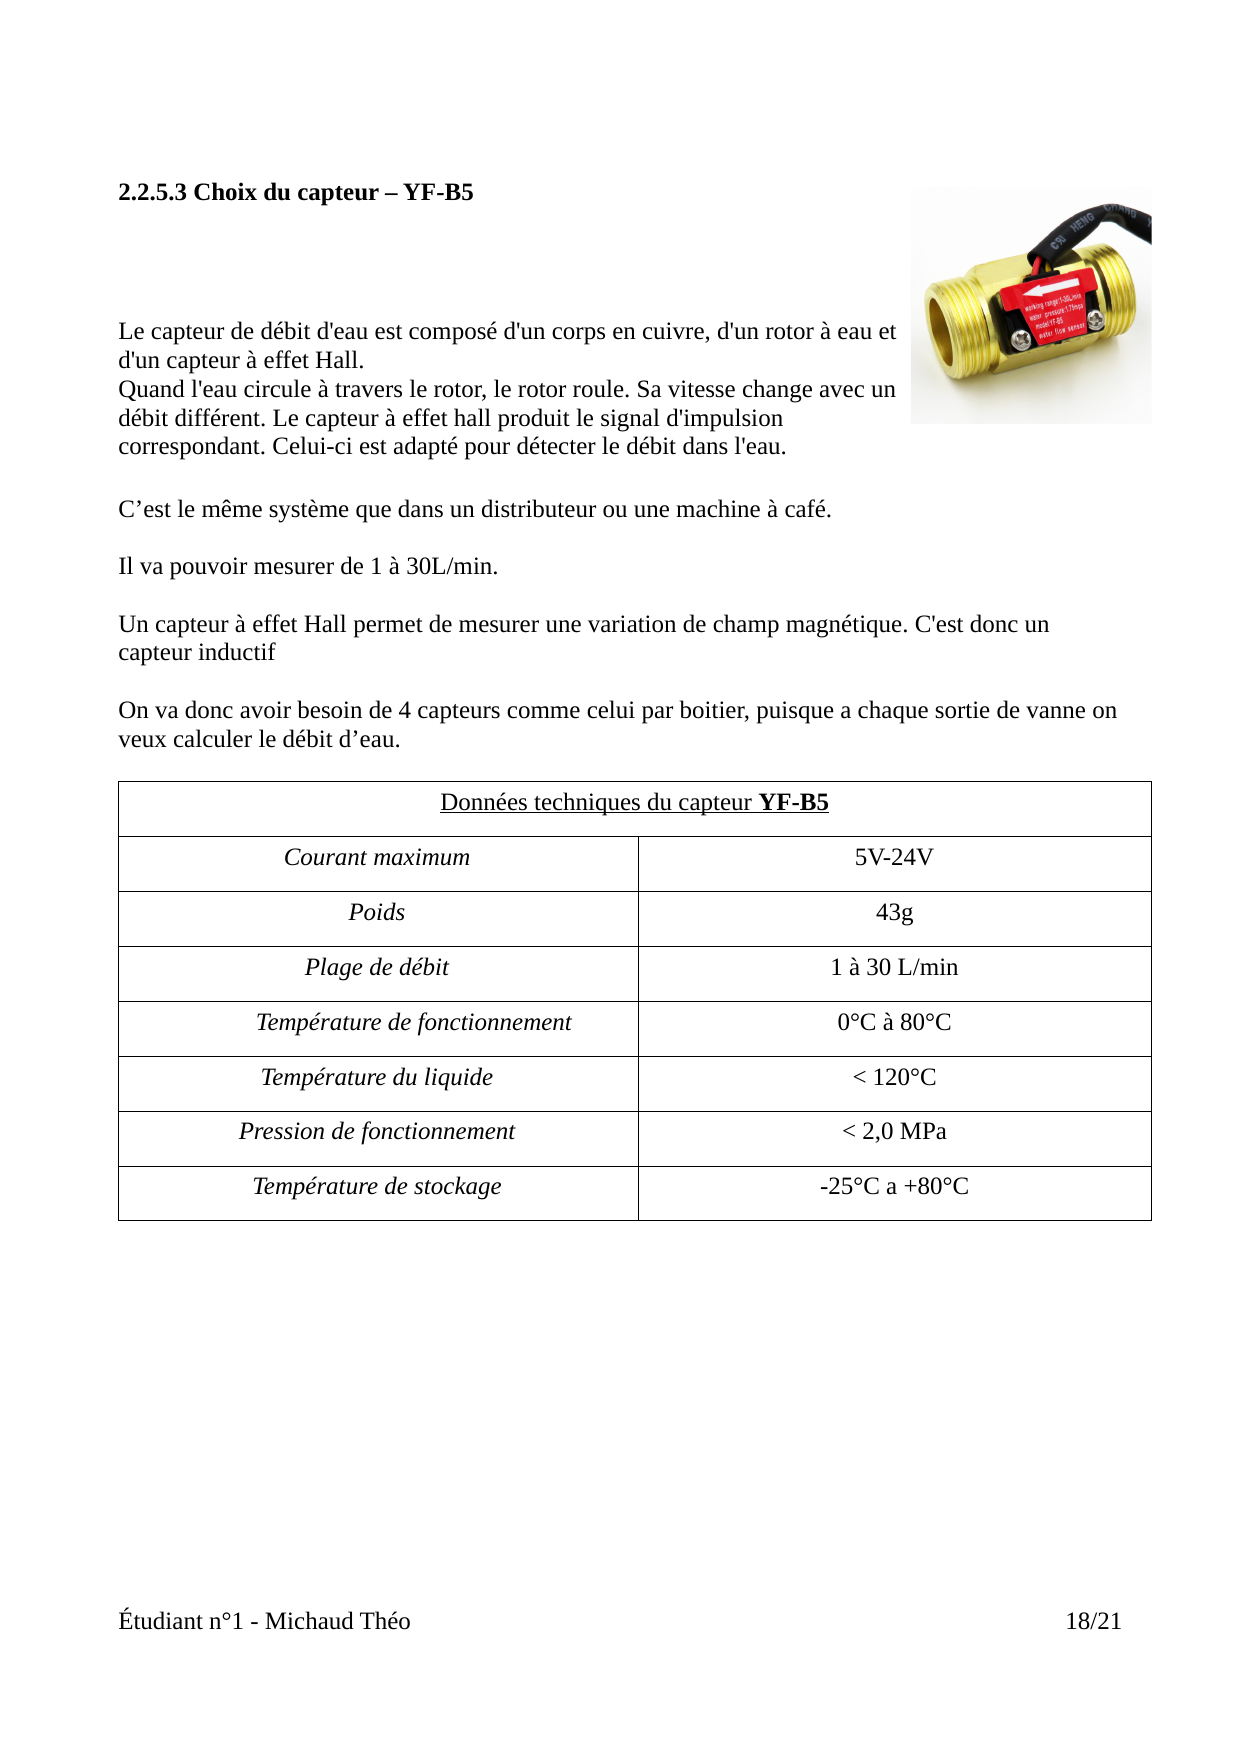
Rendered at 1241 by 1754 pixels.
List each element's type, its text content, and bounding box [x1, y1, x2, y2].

table_cell 43g [639, 892, 1151, 946]
table_cell 0°C à 80°C [639, 1002, 1151, 1056]
subtitle 2.2.5.3 Choix du capteur – YF-B5 [118, 177, 1122, 206]
table_cell < 120°C [639, 1057, 1151, 1111]
table_cell Courant maximum [119, 837, 638, 891]
text C’est le même système que dans un distributeur ou une machine à café. [118, 494, 1122, 522]
table_cell Poids [119, 892, 638, 946]
picture [910, 187, 1152, 424]
text Quand l'eau circule à travers le rotor, le rotor roule. Sa vitesse change avec un débit différent. Le capteur à effet hall produit le signal d'impulsion correspondant. Celui-ci est adapté pour détecter le débit dans l'eau. [118, 374, 1122, 460]
table_cell Plage de débit [119, 947, 638, 1001]
table_cell 5V-24V [639, 837, 1151, 891]
table_cell 1 à 30 L/min [639, 947, 1151, 1001]
text Le capteur de débit d'eau est composé d'un corps en cuivre, d'un rotor à eau et d'un capteur à effet Hall. [118, 316, 910, 374]
table_cell Température de stockage [119, 1167, 638, 1220]
table_header Données techniques du capteur YF-B5 [119, 782, 1151, 836]
text Un capteur à effet Hall permet de mesurer une variation de champ magnétique. C'est donc un capteur inductif [118, 609, 1122, 666]
table_cell Température du liquide [119, 1057, 638, 1111]
table_cell -25°C a +80°C [639, 1167, 1151, 1220]
table_cell Pression de fonctionnement [119, 1112, 638, 1166]
table_cell Température de fonctionnement [119, 1002, 638, 1056]
text Il va pouvoir mesurer de 1 à 30L/min. [118, 551, 1122, 580]
text On va donc avoir besoin de 4 capteurs comme celui par boitier, puisque a chaque sortie de vanne on veux calculer le débit d’eau. [118, 695, 1122, 752]
table_cell < 2,0 MPa [639, 1112, 1151, 1166]
